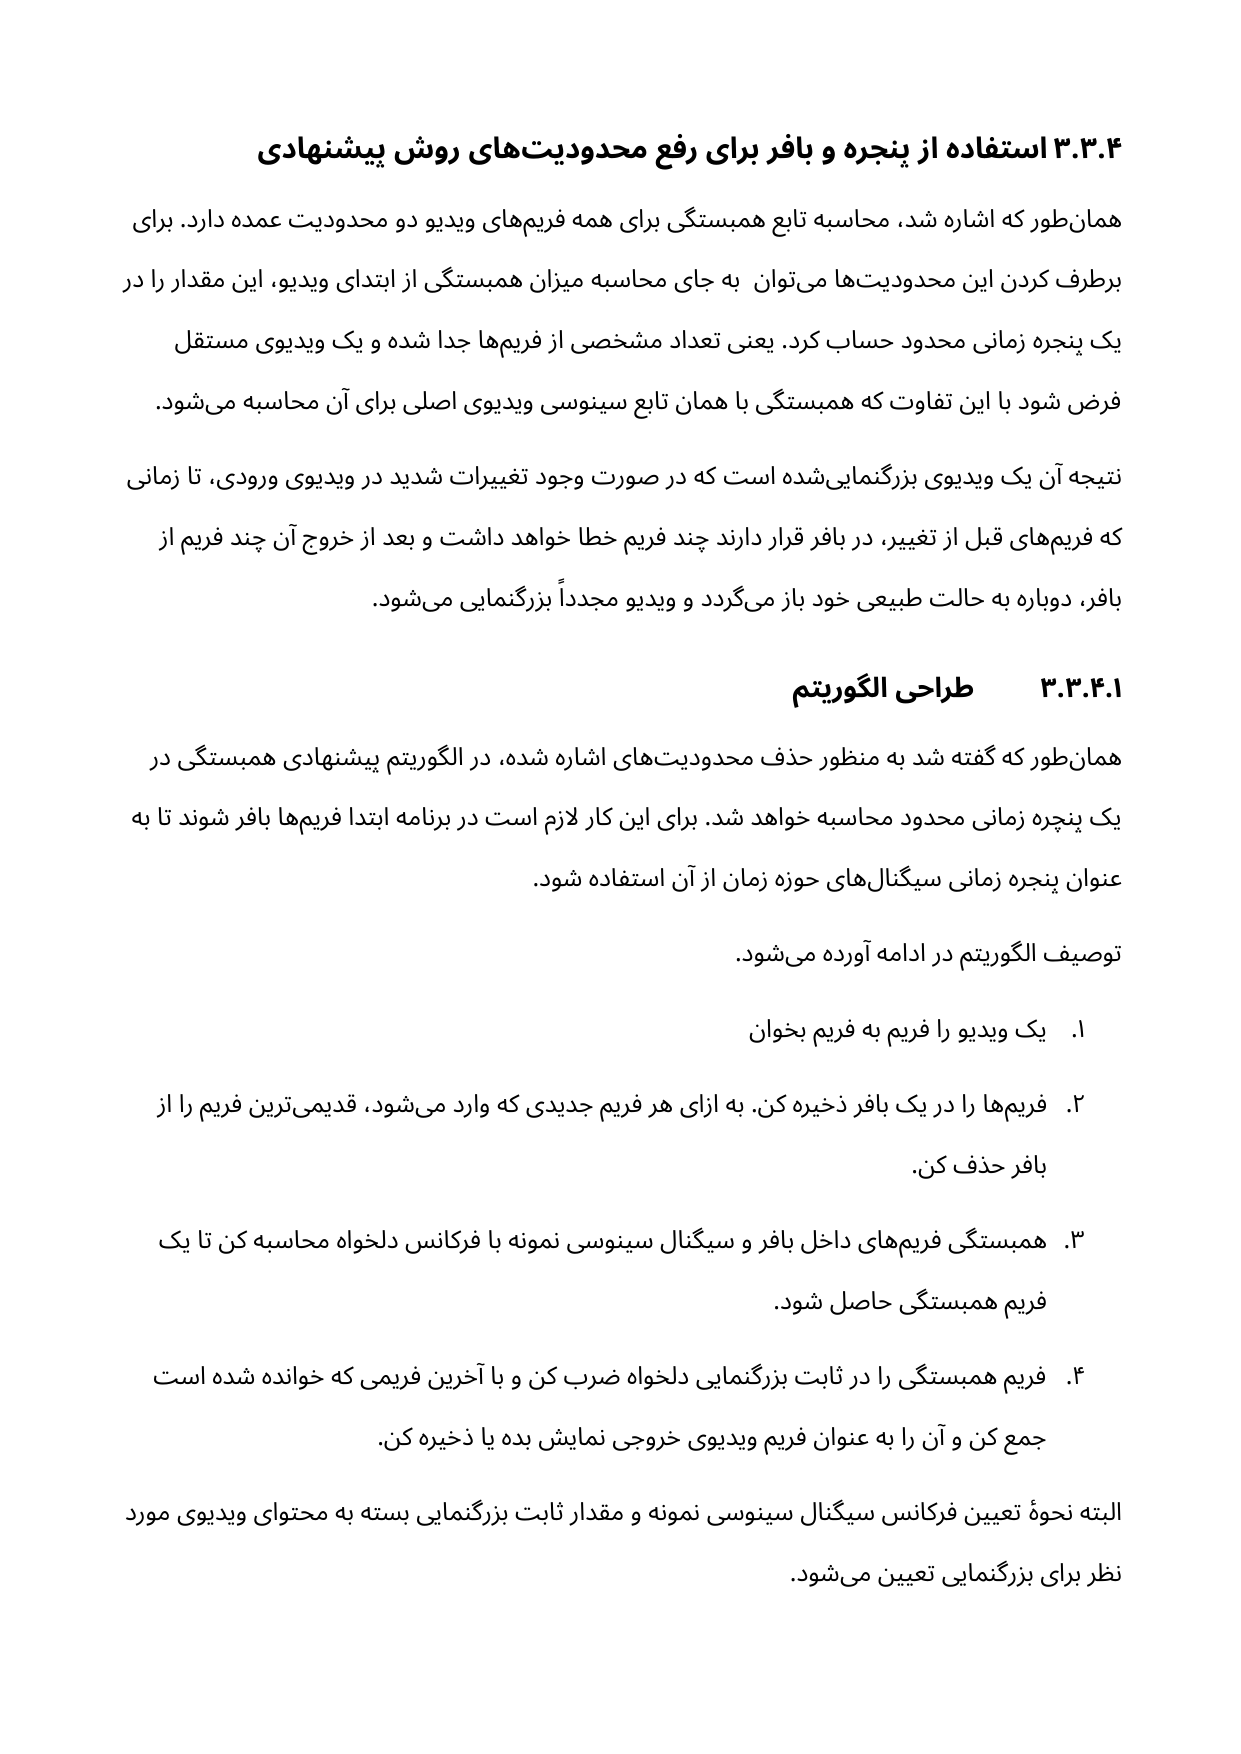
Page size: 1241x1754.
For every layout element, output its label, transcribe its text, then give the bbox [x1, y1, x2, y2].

list فریم همبستگی را در ثابت بزرگنمایی دلخواه ضرب کن و با آخرین فریمی که خوانده شده است جمع کن و آن را به عنوان فریم ویدیوی خروجی نمایش بده یا ذخیره کن. [118, 1350, 1084, 1463]
text البته نحوهٔ تعیین فرکانس سیگنال سینوسی نمونه و مقدار ثابت بزرگنمایی بسته به محتوای ویدیوی مورد نظر برای بزرگنمایی تعیین می‌شود. [118, 1486, 1122, 1599]
subtitle طراحی الگوریتم [118, 659, 1122, 718]
text نتیجه آن یک ویدیوی بزرگنمایی‌شده است که در صورت وجود تغییرات شدید در ویدیوی ورودی، تا زمانی که فریم‌های قبل از تغییر، در بافر قرار دارند چند فریم خطا خواهد داشت و بعد از خروج آن چند فریم از بافر، دوباره به حالت طبیعی خود باز می‌گردد و ویدیو مجدداً بزرگنمایی می‌شود. [118, 450, 1122, 624]
subtitle استفاده از پنجره و بافر برای رفع محدودیت‌های روش پیشنهادی [118, 118, 1122, 180]
text همان‌طور که گفته شد به منظور حذف محدودیت‌های اشاره شده، در الگوریتم پیشنهادی همبستگی در یک پنچره زمانی محدود محاسبه خواهد شد. برای این کار لازم است در برنامه ابتدا فریم‌ها بافر شوند تا به عنوان پنجره زمانی سیگنال‌های حوزه زمان از آن استفاده شود. [118, 731, 1122, 905]
list فریم‌ها را در یک بافر ذخیره کن. به ازای هر فریم جدیدی که وارد می‌شود، قدیمی‌ترین فریم را از بافر حذف کن. [118, 1078, 1084, 1191]
list یک ویدیو را فریم به فریم بخوان [118, 1003, 1084, 1055]
text همان‌طور که اشاره شد، محاسبه تابع همبستگی برای همه فریم‌های ویدیو دو محدودیت عمده دارد. برای برطرف کردن این محدودیت‌ها می‌توان به جای محاسبه میزان همبستگی از ابتدای ویدیو، این مقدار را در یک پنجره زمانی محدود حساب کرد. یعنی تعداد مشخصی از فریم‌ها جدا شده و یک ویدیوی مستقل فرض شود با این تفاوت که همبستگی با همان تابع سینوسی ویدیوی اصلی برای آن محاسبه می‌شود. [118, 193, 1122, 428]
list همبستگی فریم‌های داخل بافر و سیگنال سینوسی نمونه با فرکانس دلخواه محاسبه کن تا یک فریم همبستگی حاصل شود. [118, 1214, 1084, 1327]
text توصیف الگوریتم در ادامه آورده می‌شود. [118, 927, 1122, 980]
